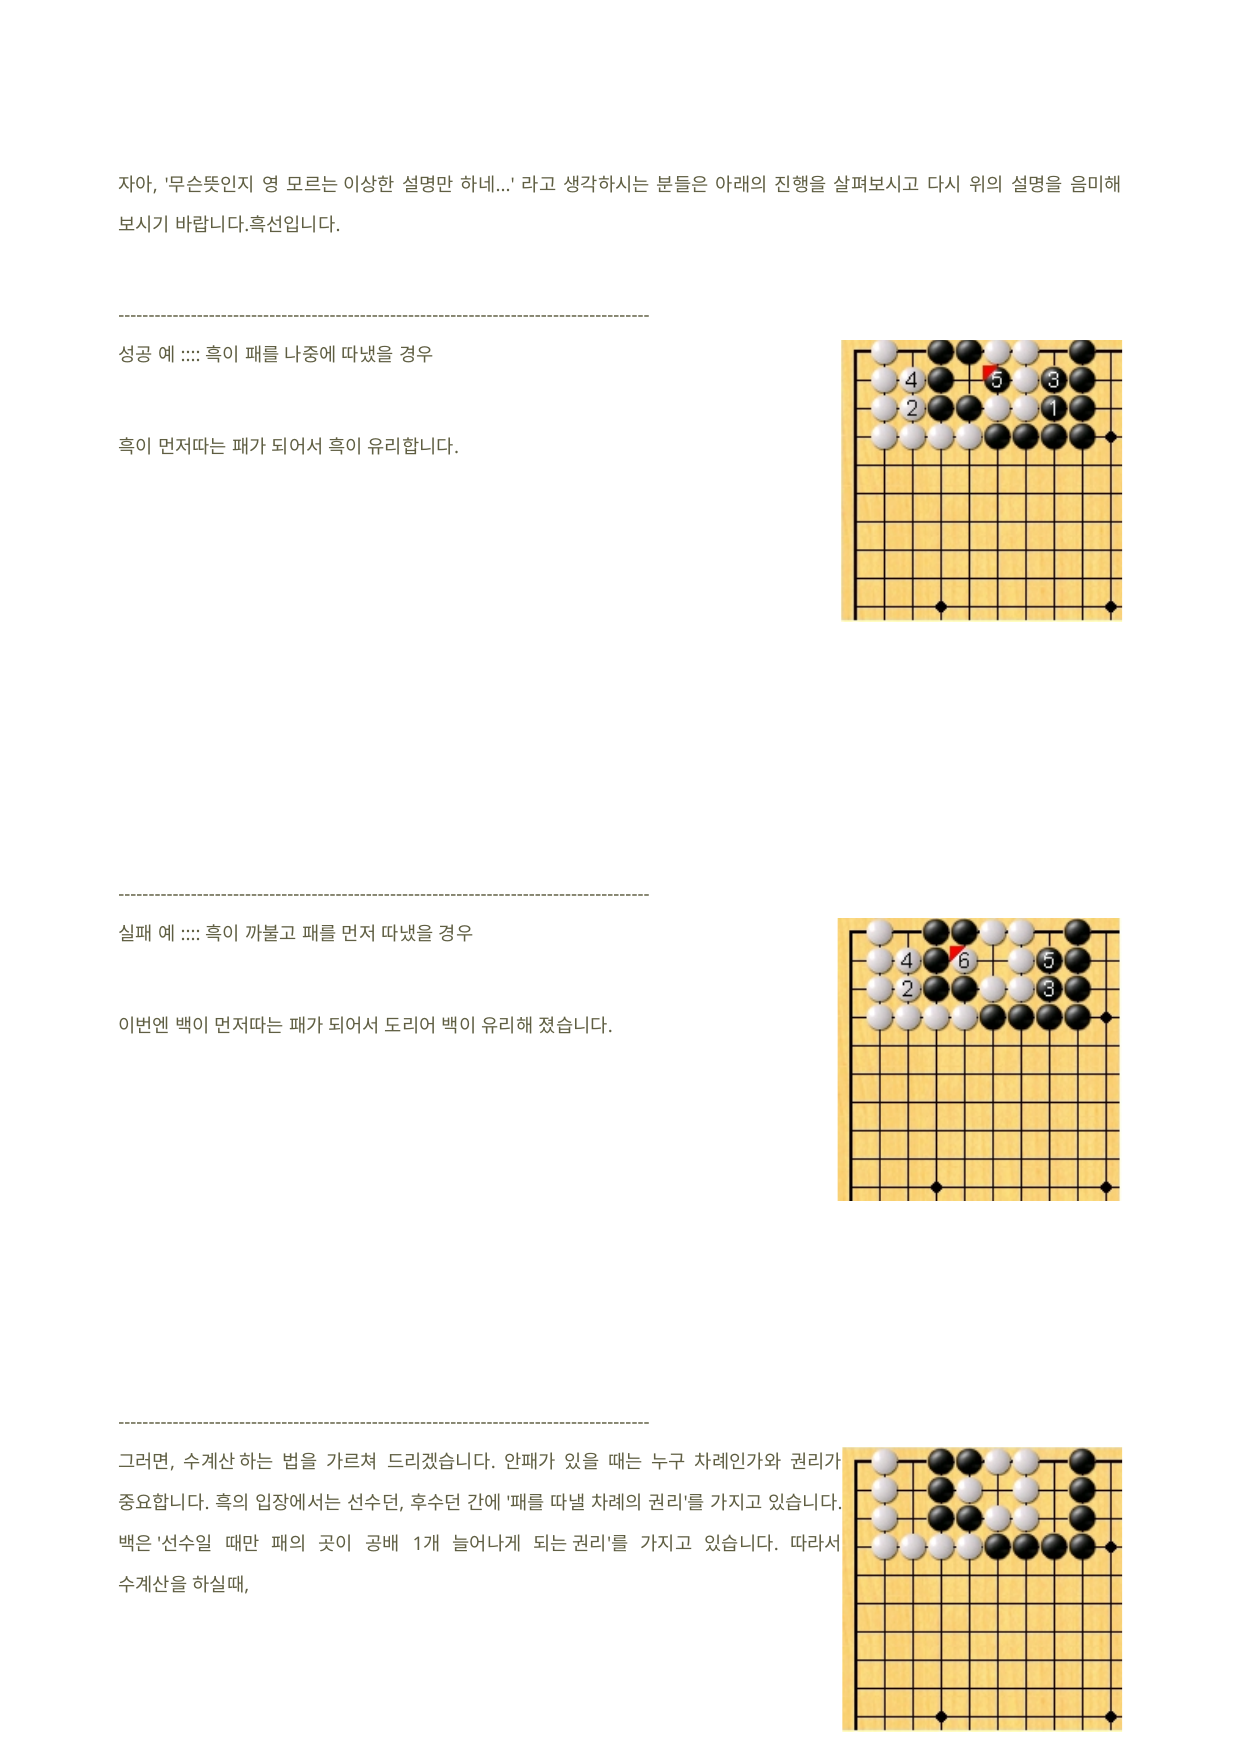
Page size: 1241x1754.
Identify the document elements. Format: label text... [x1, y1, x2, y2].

text ---------------------------------------------------------------------------------------- [118, 881, 1122, 906]
text 성공 예 :::: 흑이 패를 나중에 따냈을 경우 [118, 340, 840, 367]
text 그러면, 수계산 하는 법을 가르쳐 드리겠습니다. 안패가 있을 때는 누구 차례인가와 권리가 중요합니다. 흑의 입장에서는 선수던, 후수던 간에 '패를 따낼 차례의 권리'를 가지고 있습니다. 백은 '선수일 때만 패의 곳이 공배 1개 늘어나게 되는 권리'를 가지고 있습니다. 따라서 수계산을 하실때, [118, 1447, 842, 1596]
text 자아, '무슨뜻인지 영 모르는 이상한 설명만 하네...' 라고 생각하시는 분들은 아래의 진행을 살펴보시고 다시 위의 설명을 음미해 보시기 바랍니다.흑선입니다. [118, 169, 1122, 237]
picture [842, 1447, 1123, 1732]
text ---------------------------------------------------------------------------------------- [118, 1409, 1122, 1434]
picture [837, 918, 1123, 1201]
text 실패 예 :::: 흑이 까불고 패를 먼저 따냈을 경우 [118, 919, 837, 946]
picture [840, 340, 1123, 622]
text 흑이 먼저따는 패가 되어서 흑이 유리합니다. [118, 432, 840, 459]
text 이번엔 백이 먼저따는 패가 되어서 도리어 백이 유리해 졌습니다. [118, 1011, 837, 1038]
text ---------------------------------------------------------------------------------------- [118, 302, 1122, 327]
